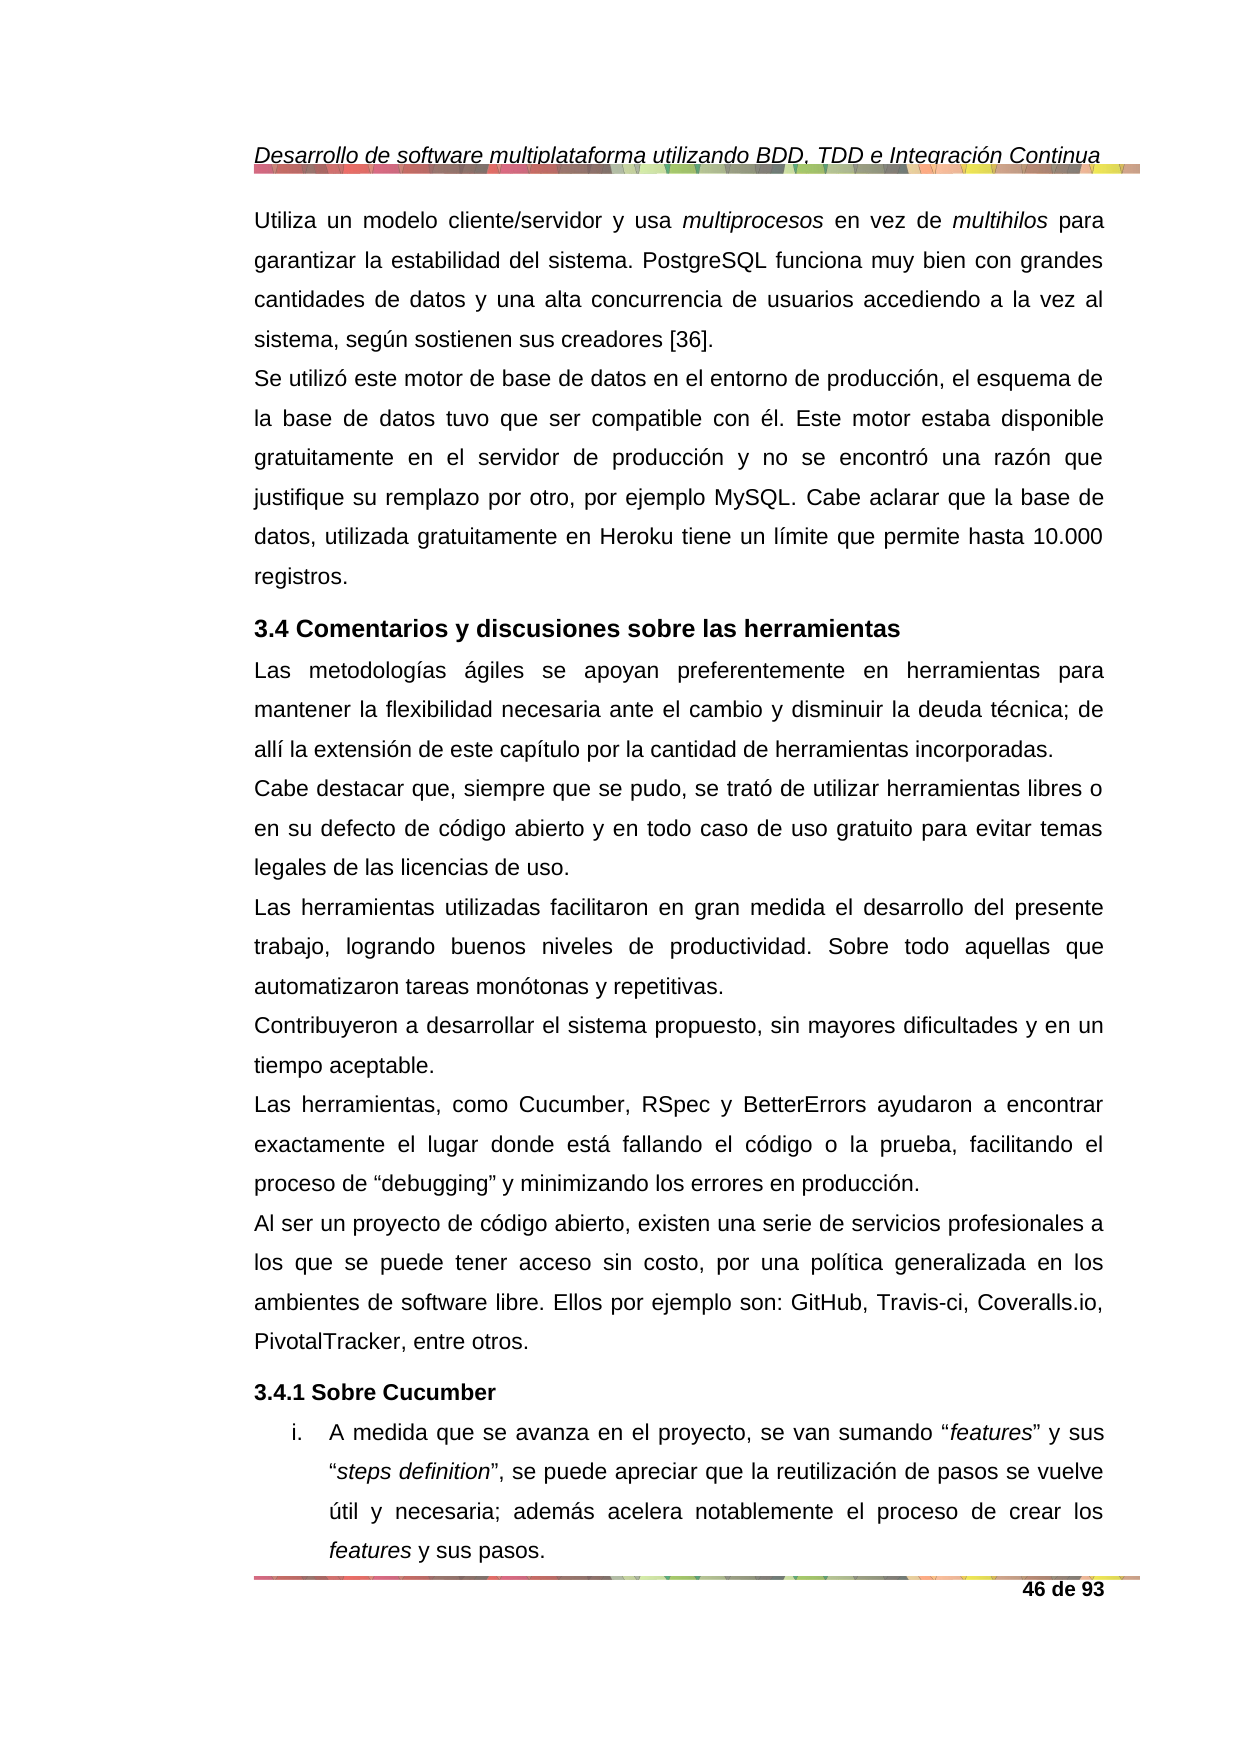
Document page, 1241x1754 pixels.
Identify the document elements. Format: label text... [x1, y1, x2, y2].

text 3.4.1 Sobre Cucumber [254, 1379, 1104, 1406]
text Se utilizó este motor de base de datos en el entorno de producción, el esquema de la base de datos tuvo que ser compatible con él. Este motor estaba disponible gratuitamente en el servidor de producción y no se encontró una razón que justifique su remplazo por otro, por ejemplo MySQL. Cabe aclarar que la base de datos, utilizada gratuitamente en Heroku tiene un límite que permite hasta 10.000 registros. [254, 365, 1104, 589]
text Las herramientas, como Cucumber, RSpec y BetterErrors ayudaron a encontrar exactamente el lugar donde está fallando el código o la prueba, facilitando el proceso de “debugging” y minimizando los errores en producción. [254, 1091, 1104, 1197]
text 3.4 Comentarios y discusiones sobre las herramientas [254, 614, 1104, 643]
text Las herramientas utilizadas facilitaron en gran medida el desarrollo del presente trabajo, logrando buenos niveles de productividad. Sobre todo aquellas que automatizaron tareas monótonas y repetitivas. [254, 894, 1104, 999]
text Utiliza un modelo cliente/servidor y usa multiprocesos en vez de multihilos para garantizar la estabilidad del sistema. PostgreSQL funciona muy bien con grandes cantidades de datos y una alta concurrencia de usuarios accediendo a la vez al sistema, según sostienen sus creadores [36]. [254, 207, 1104, 352]
text Al ser un proyecto de código abierto, existen una serie de servicios profesionales a los que se puede tener acceso sin costo, por una política generalizada en los ambientes de software libre. Ellos por ejemplo son: GitHub, Travis-ci, Coveralls.io, PivotalTracker, entre otros. [254, 1210, 1104, 1354]
text Contribuyeron a desarrollar el sistema propuesto, sin mayores dificultades y en un tiempo aceptable. [254, 1012, 1104, 1078]
text Cabe destacar que, siempre que se pudo, se trató de utilizar herramientas libres o en su defecto de código abierto y en todo caso de uso gratuito para evitar temas legales de las licencias de uso. [254, 775, 1104, 881]
text Las metodologías ágiles se apoyan preferentemente en herramientas para mantener la flexibilidad necesaria ante el cambio y disminuir la deuda técnica; de allí la extensión de este capítulo por la cantidad de herramientas incorporadas. [254, 657, 1104, 762]
list A medida que se avanza en el proyecto, se van sumando “features” y sus “steps definition”, se puede apreciar que la reutilización de pasos se vuelve útil y necesaria; además acelera notablemente el proceso de crear los features y sus pasos. [291, 1419, 1104, 1564]
